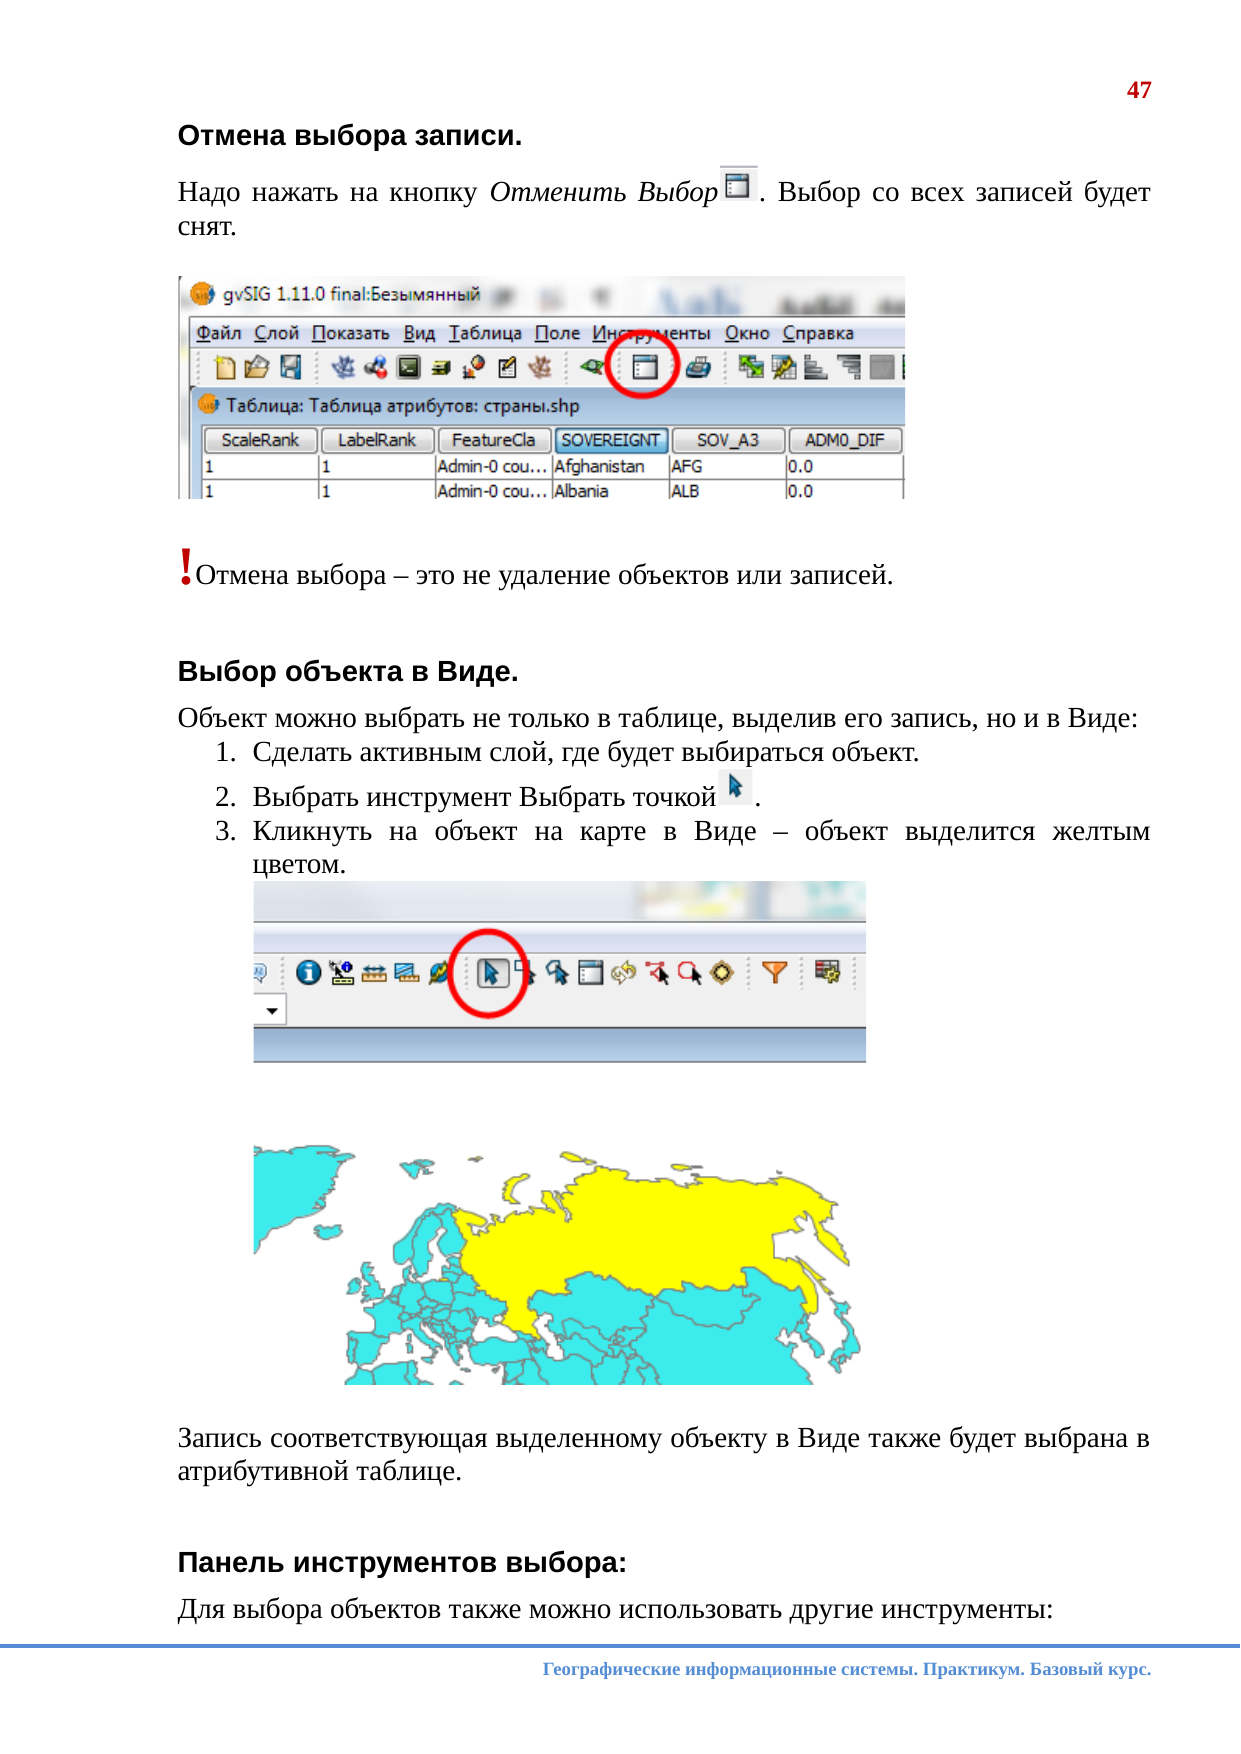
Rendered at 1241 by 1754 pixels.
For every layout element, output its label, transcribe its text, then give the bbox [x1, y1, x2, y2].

subtitle Отмена выбора записи. [177, 118, 1152, 152]
list Кликнуть на объект на карте в Виде – объект выделится желтым цветом. [215, 813, 1152, 880]
text Объект можно выбрать не только в таблице, выделив его запись, но и в Виде: [177, 700, 1152, 734]
picture [178, 276, 906, 499]
text Запись соответствующая выделенному объекту в Виде также будет выбрана в атрибутивной таблице. [177, 1420, 1152, 1487]
subtitle Выбор объекта в Виде. [177, 654, 1152, 688]
list Выбрать инструмент Выбрать точкой. [215, 767, 1152, 813]
subtitle Панель инструментов выбора: [177, 1545, 1152, 1579]
text !Отмена выбора – это не удаление объектов или записей. [177, 533, 1152, 596]
text Надо нажать на кнопку Отменить Выбор. Выбор со всех записей будет снят. [177, 164, 1152, 241]
text Для выбора объектов также можно использовать другие инструменты: [177, 1591, 1152, 1625]
picture [720, 165, 758, 201]
picture [718, 769, 753, 805]
list Сделать активным слой, где будет выбираться объект. [215, 734, 1152, 767]
picture [253, 881, 867, 1385]
